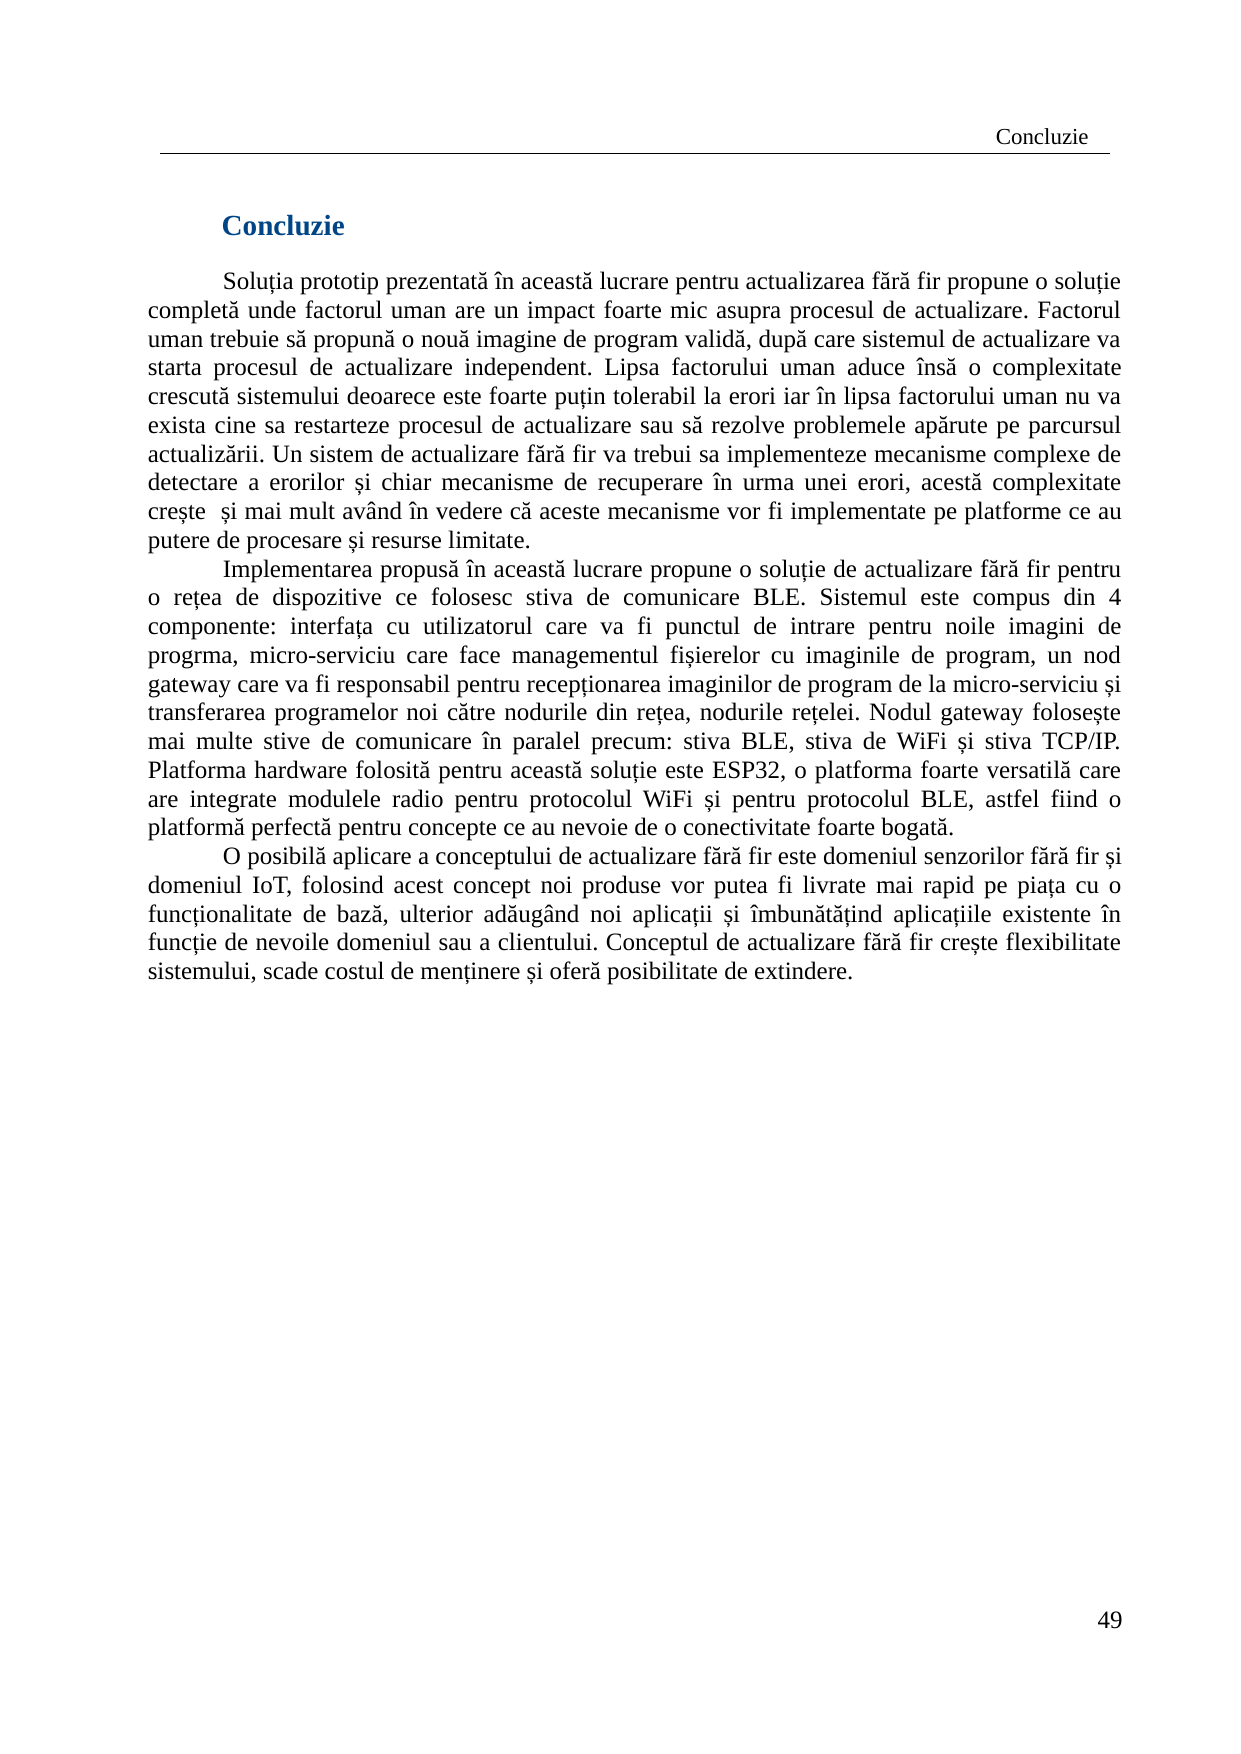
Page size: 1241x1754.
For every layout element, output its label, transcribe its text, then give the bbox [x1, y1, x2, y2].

subtitle Concluzie [221, 208, 1122, 241]
text Soluția prototip prezentată în această lucrare pentru actualizarea fără fir propune o soluție completă unde factorul uman are un impact foarte mic asupra procesul de actualizare. Factorul uman trebuie să propună o nouă imagine de program validă, după care sistemul de actualizare va starta procesul de actualizare independent. Lipsa factorului uman aduce însă o complexitate crescută sistemului deoarece este foarte puțin tolerabil la erori iar în lipsa factorului uman nu va exista cine sa restarteze procesul de actualizare sau să rezolve problemele apărute pe parcursul actualizării. Un sistem de actualizare fără fir va trebui sa implementeze mecanisme complexe de detectare a erorilor și chiar mecanisme de recuperare în urma unei erori, acestă complexitate crește și mai mult având în vedere că aceste mecanisme vor fi implementate pe platforme ce au putere de procesare și resurse limitate. [148, 266, 1122, 554]
text Implementarea propusă în această lucrare propune o soluție de actualizare fără fir pentru o rețea de dispozitive ce folosesc stiva de comunicare BLE. Sistemul este compus din 4 componente: interfața cu utilizatorul care va fi punctul de intrare pentru noile imagini de progrma, micro-serviciu care face managementul fișierelor cu imaginile de program, un nod gateway care va fi responsabil pentru recepționarea imaginilor de program de la micro-serviciu și transferarea programelor noi către nodurile din rețea, nodurile rețelei. Nodul gateway folosește mai multe stive de comunicare în paralel precum: stiva BLE, stiva de WiFi și stiva TCP/IP. Platforma hardware folosită pentru această soluție este ESP32, o platforma foarte versatilă care are integrate modulele radio pentru protocolul WiFi și pentru protocolul BLE, astfel fiind o platformă perfectă pentru concepte ce au nevoie de o conectivitate foarte bogată. [148, 554, 1122, 841]
text O posibilă aplicare a conceptului de actualizare fără fir este domeniul senzorilor fără fir și domeniul IoT, folosind acest concept noi produse vor putea fi livrate mai rapid pe piața cu o funcționalitate de bază, ulterior adăugând noi aplicații și îmbunătățind aplicațiile existente în funcție de nevoile domeniul sau a clientului. Conceptul de actualizare fără fir crește flexibilitate sistemului, scade costul de menținere și oferă posibilitate de extindere. [148, 841, 1122, 985]
